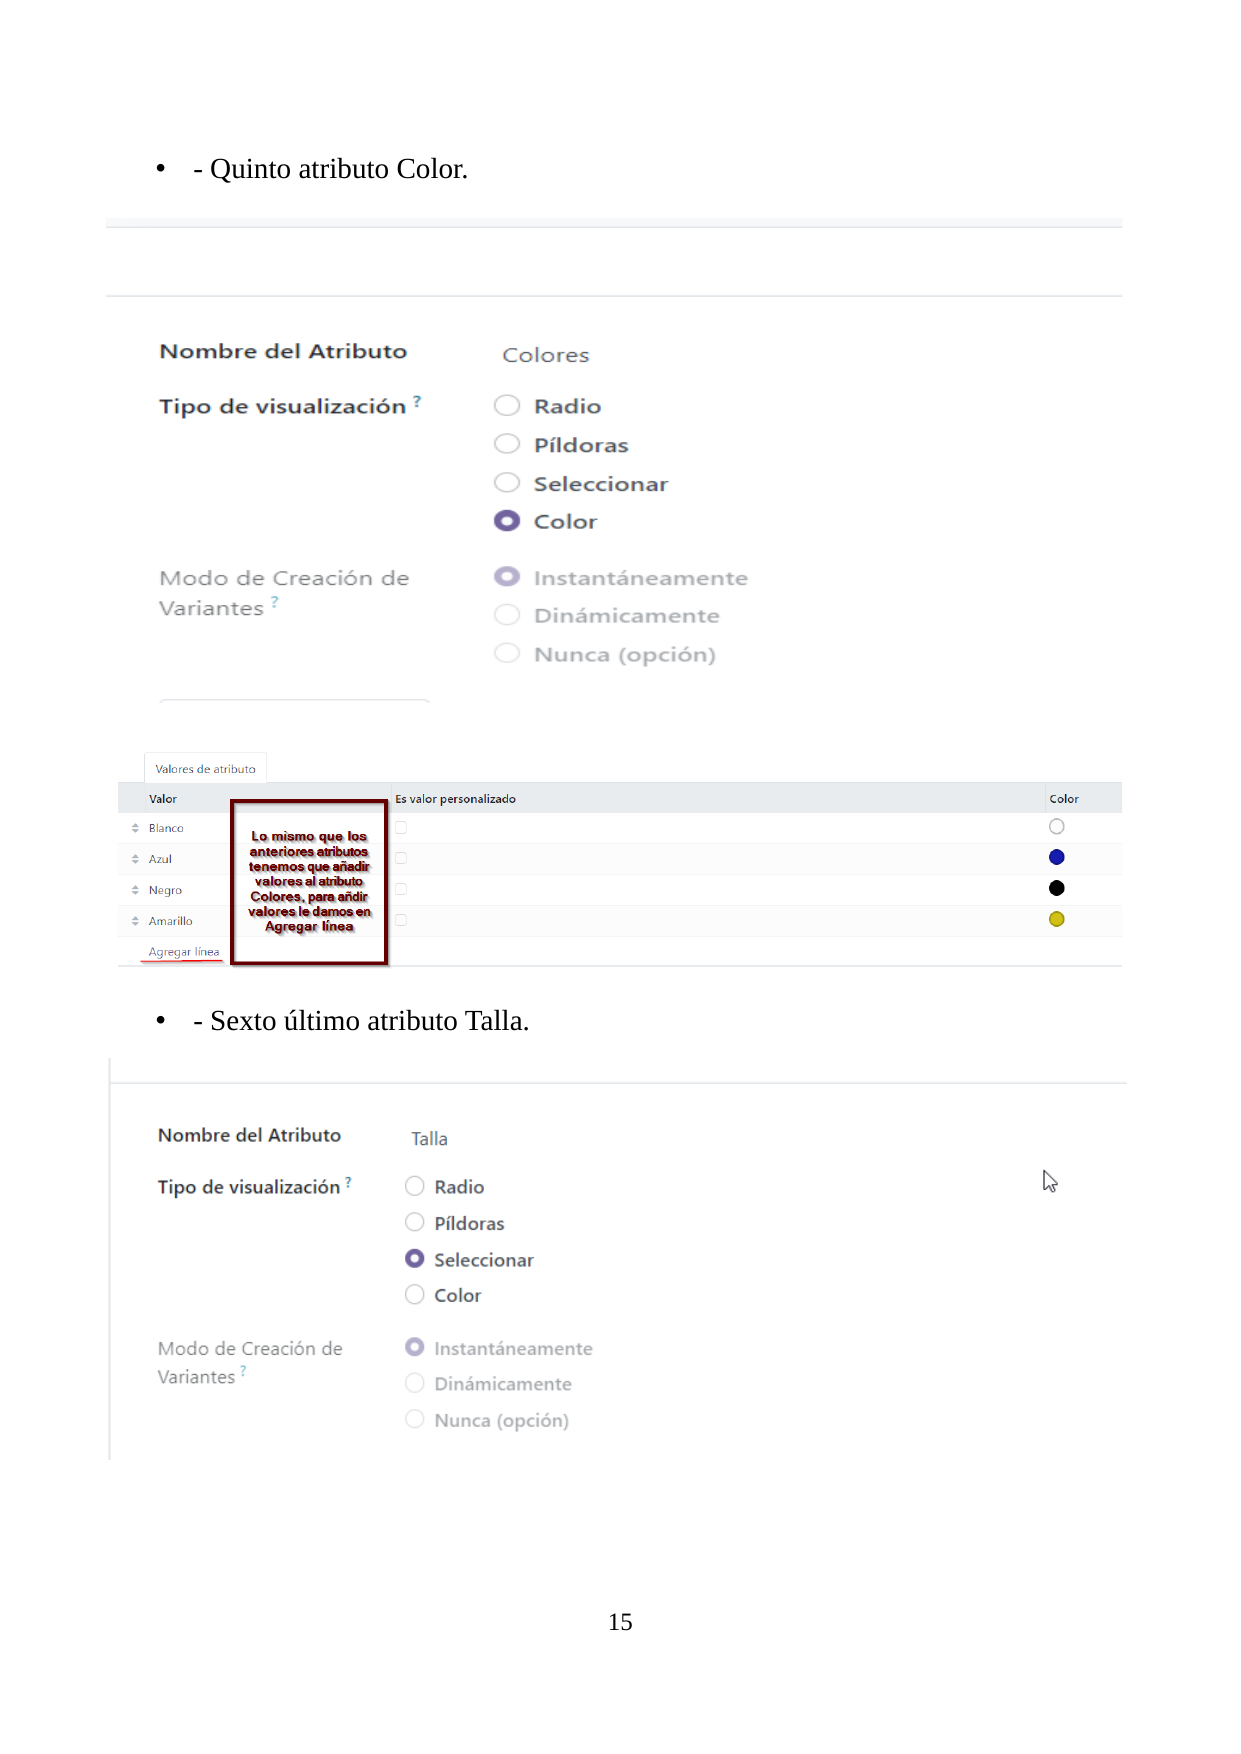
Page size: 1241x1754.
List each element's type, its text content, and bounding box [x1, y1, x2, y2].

picture [107, 1058, 1127, 1460]
list - Sexto último atributo Talla. [156, 1003, 1122, 1037]
picture [118, 736, 1123, 970]
list - Quinto atributo Color. [156, 152, 1122, 185]
picture [105, 218, 1123, 703]
